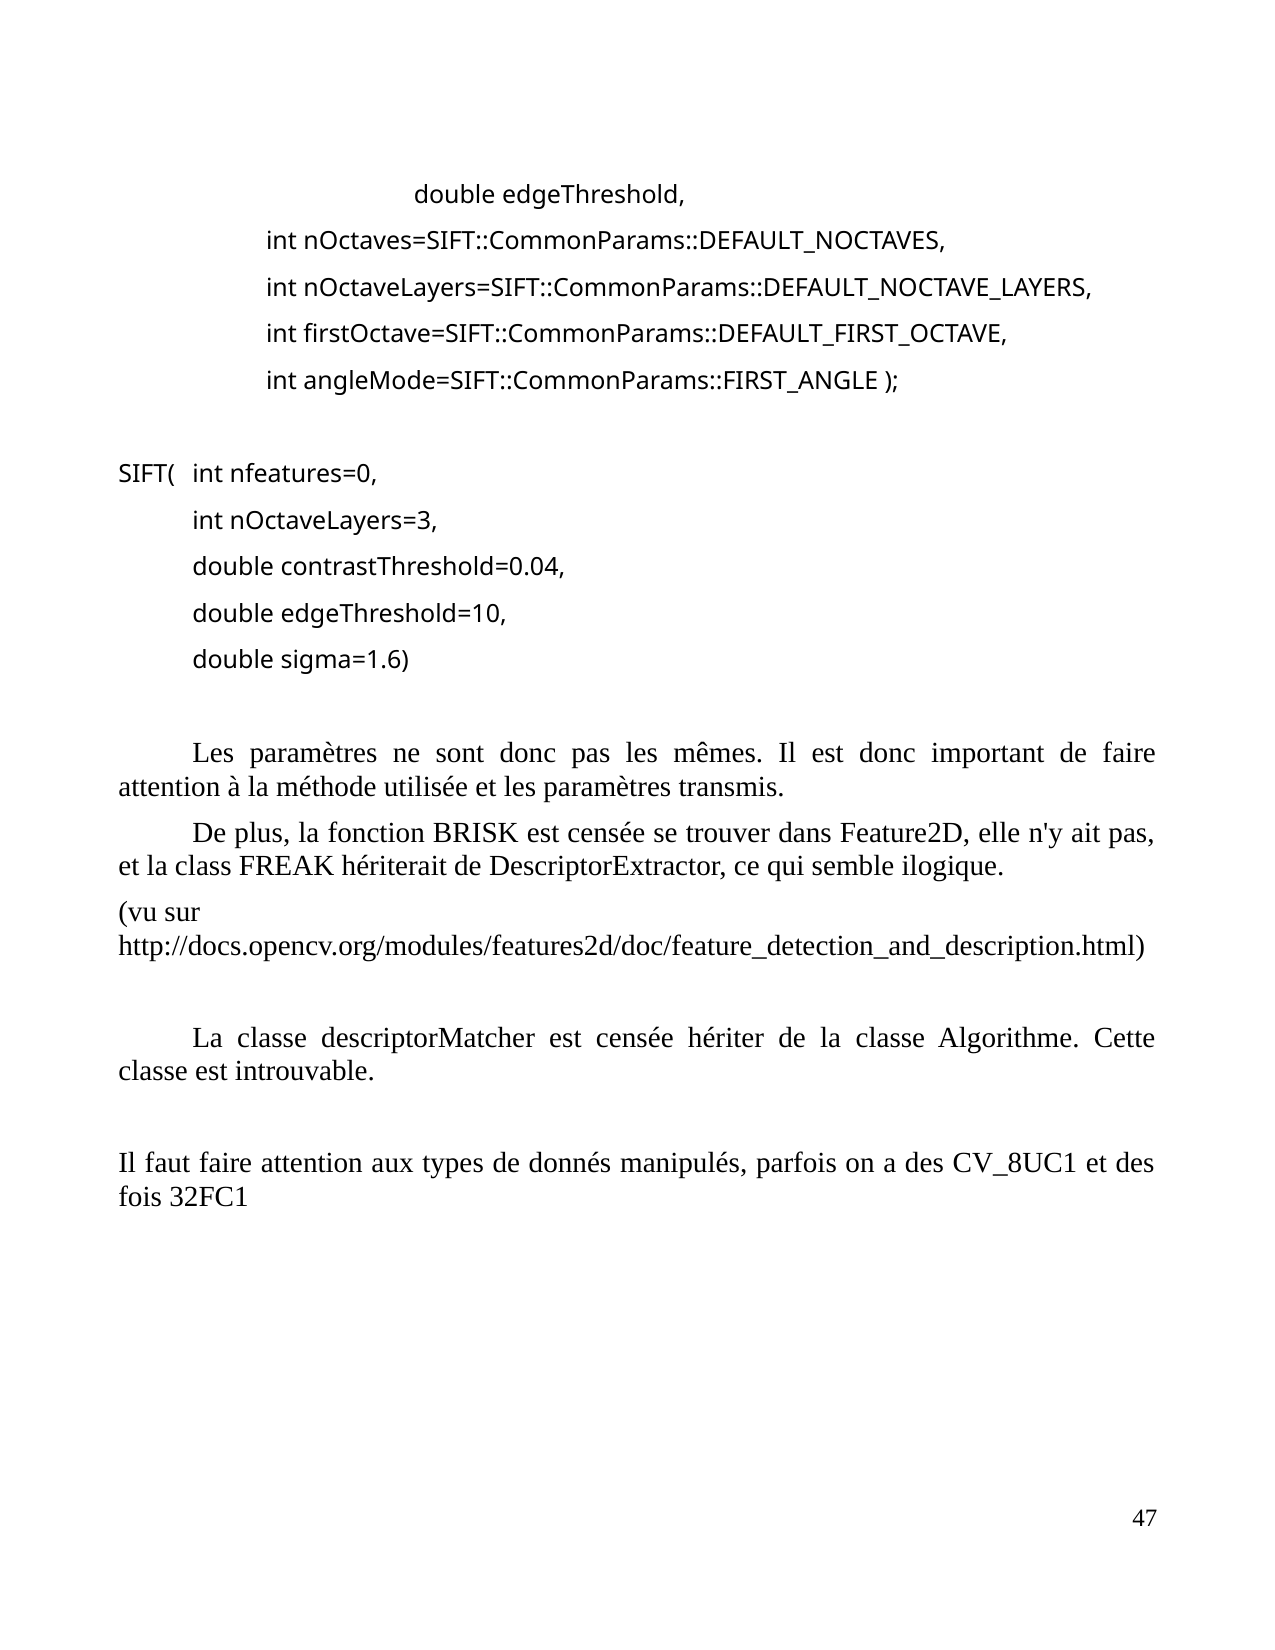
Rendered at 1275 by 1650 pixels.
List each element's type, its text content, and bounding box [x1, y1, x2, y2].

text double contrastThreshold=0.04, [118, 549, 1157, 583]
text (vu sur http://docs.opencv.org/modules/features2d/doc/feature_detection_and_description.html) [118, 894, 1157, 961]
text int firstOctave=SIFT::CommonParams::DEFAULT_FIRST_OCTAVE, [118, 316, 1157, 350]
text int angleMode=SIFT::CommonParams::FIRST_ANGLE ); [118, 363, 1157, 397]
text int nOctaveLayers=SIFT::CommonParams::DEFAULT_NOCTAVE_LAYERS, [118, 269, 1157, 303]
text SIFT( int nfeatures=0, [118, 456, 1157, 490]
text Les paramètres ne sont donc pas les mêmes. Il est donc important de faire attention à la méthode utilisée et les paramètres transmis. [118, 735, 1157, 802]
text De plus, la fonction BRISK est censée se trouver dans Feature2D, elle n'y ait pas, et la class FREAK hériterait de DescriptorExtractor, ce qui semble ilogique. [118, 815, 1157, 882]
text double edgeThreshold, [118, 176, 1157, 210]
text double sigma=1.6) [118, 642, 1157, 676]
text Il faut faire attention aux types de donnés manipulés, parfois on a des CV_8UC1 et des fois 32FC1 [118, 1146, 1157, 1213]
text int nOctaveLayers=3, [118, 502, 1157, 536]
text double edgeThreshold=10, [118, 595, 1157, 629]
text La classe descriptorMatcher est censée hériter de la classe Algorithme. Cette classe est introuvable. [118, 1020, 1157, 1087]
text int nOctaves=SIFT::CommonParams::DEFAULT_NOCTAVES, [118, 223, 1157, 257]
